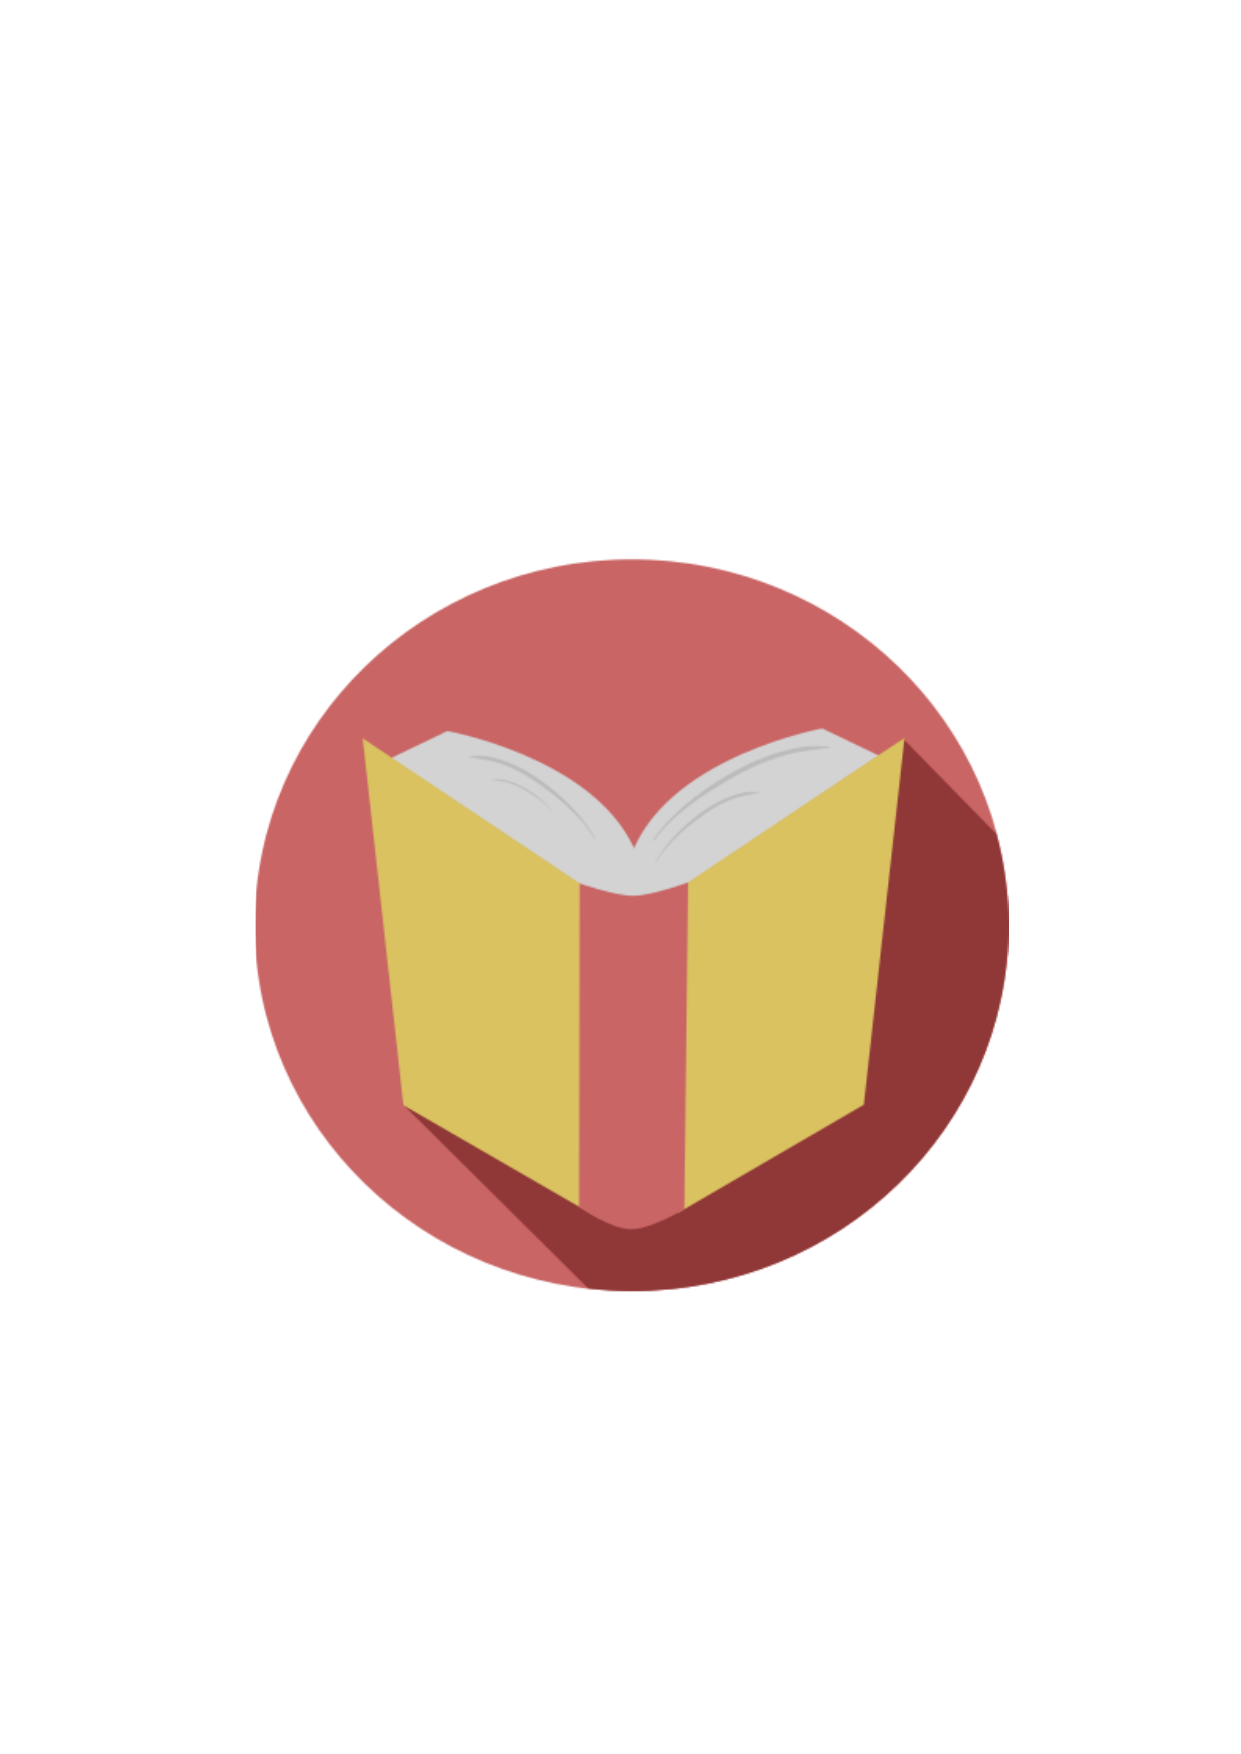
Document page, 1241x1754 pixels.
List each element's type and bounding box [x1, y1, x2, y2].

picture [255, 550, 1009, 1304]
